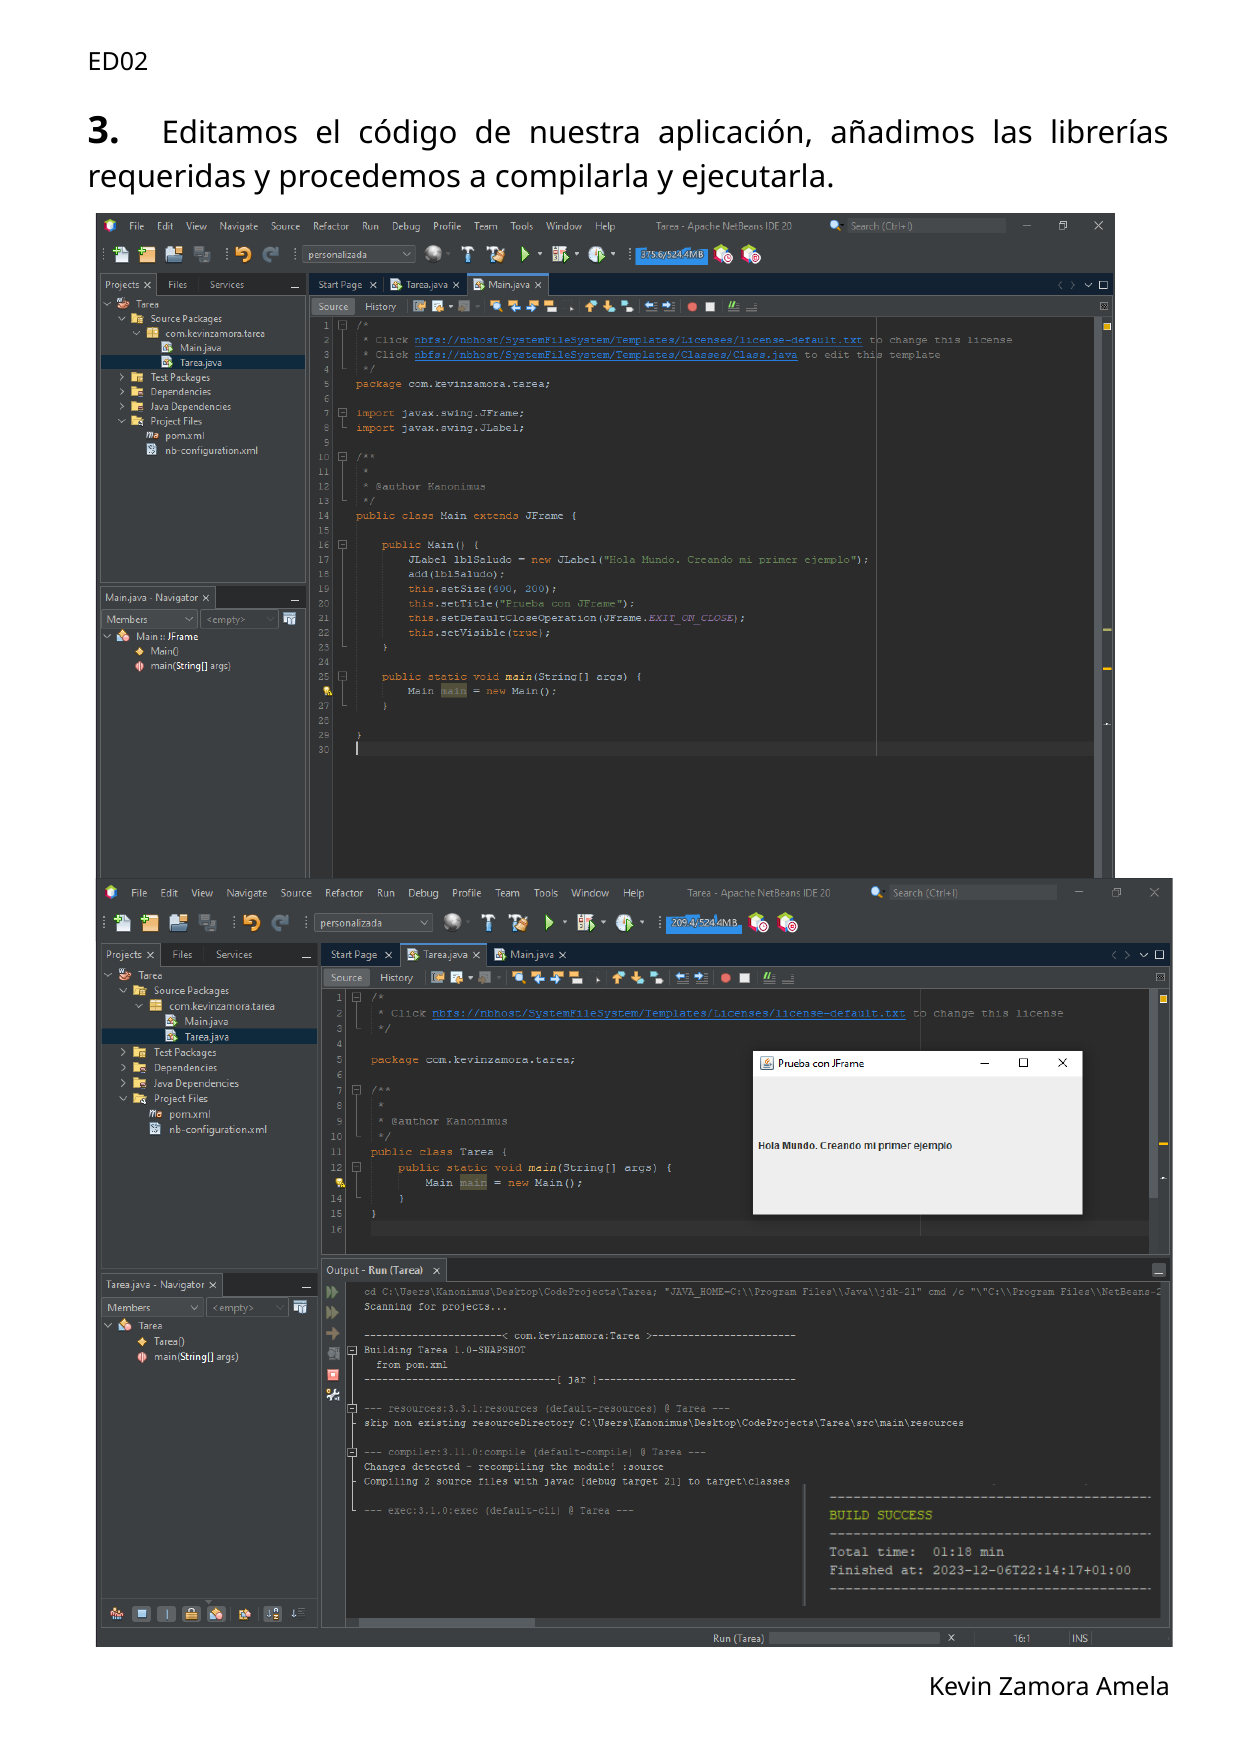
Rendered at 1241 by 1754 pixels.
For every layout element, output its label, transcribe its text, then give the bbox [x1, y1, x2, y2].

subtitle Editamos el código de nuestra aplicación, añadimos las librerías requeridas y procedemos a compilarla y ejecutarla. [87, 103, 1170, 197]
picture [95, 213, 1173, 1647]
